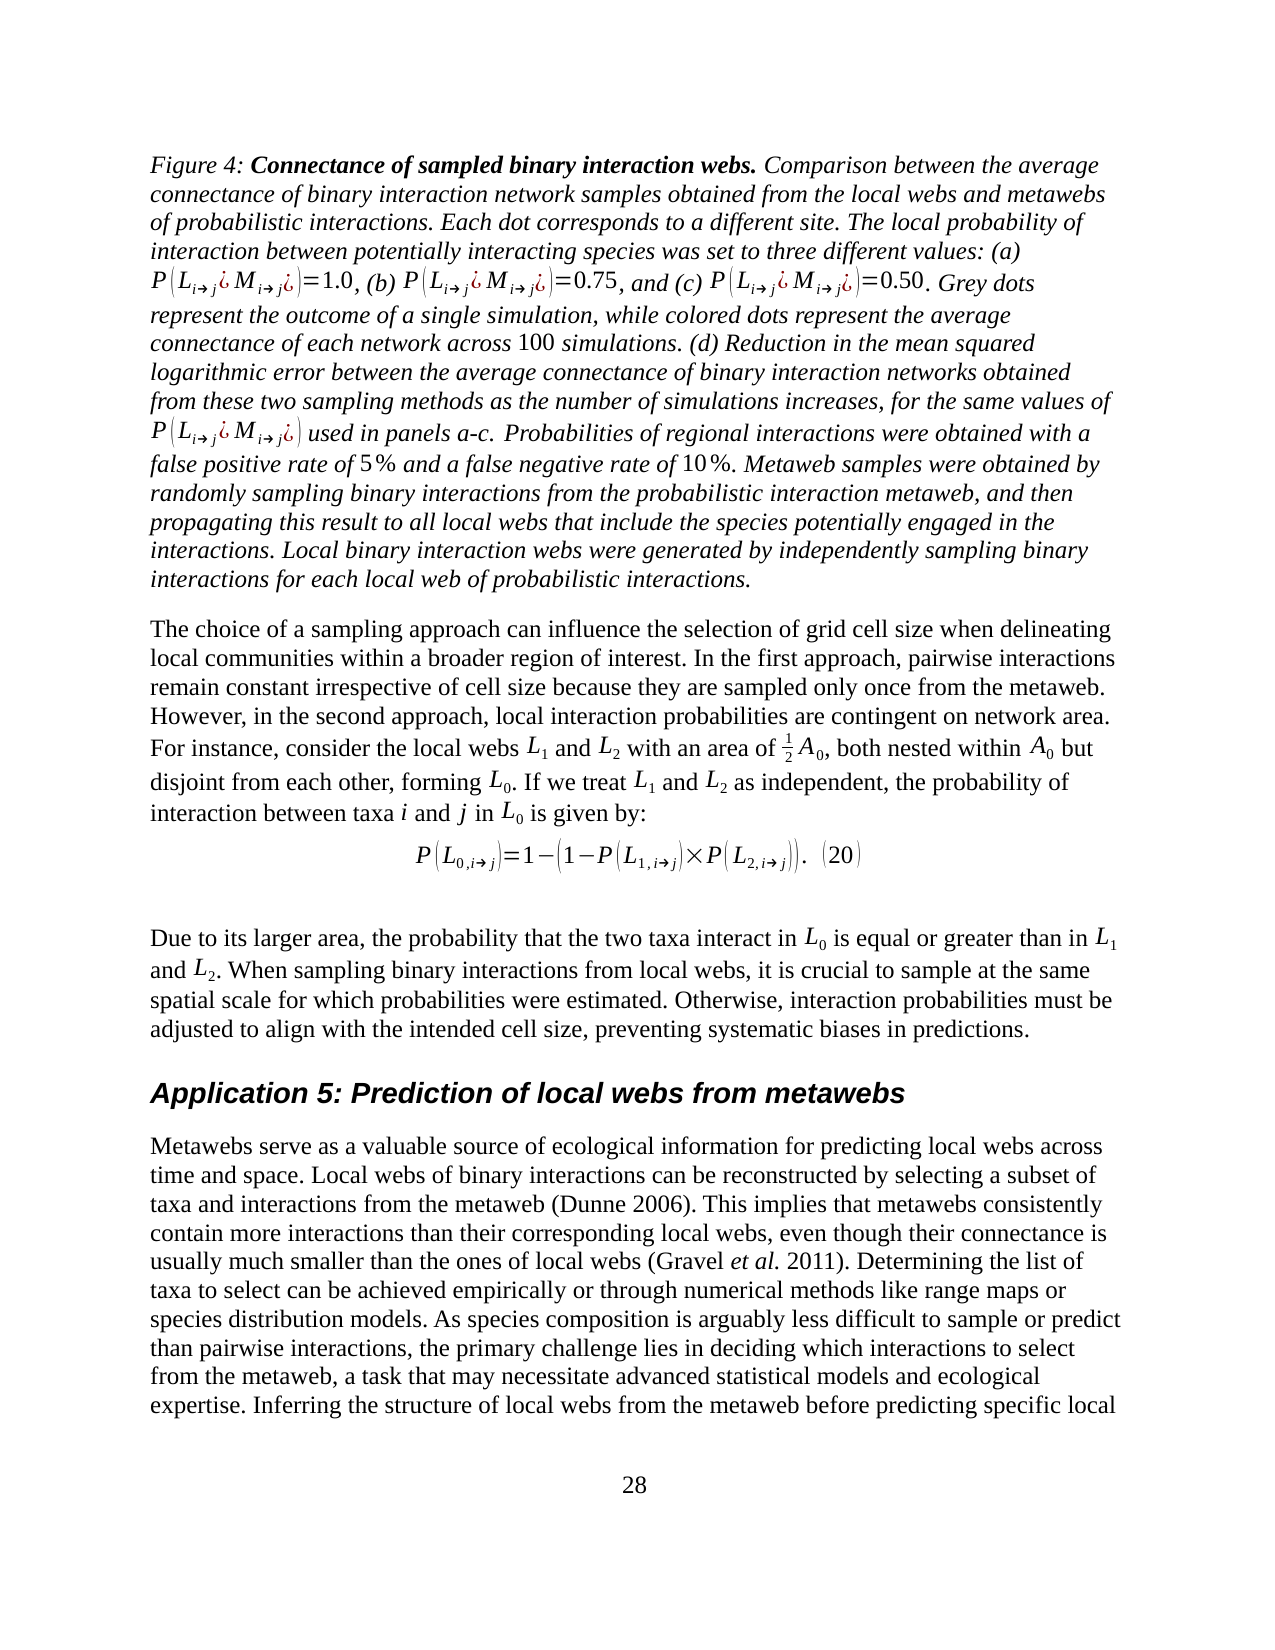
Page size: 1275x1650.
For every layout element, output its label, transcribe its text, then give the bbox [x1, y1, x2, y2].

text Metawebs serve as a valuable source of ecological information for predicting local webs across time and space. Local webs of binary interactions can be reconstructed by selecting a subset of taxa and interactions from the metaweb (Dunne 2006). This implies that metawebs consistently contain more interactions than their corresponding local webs, even though their connectance is usually much smaller than the ones of local webs (Gravel et al. 2011). Determining the list of taxa to select can be achieved empirically or through numerical methods like range maps or species distribution models. As species composition is arguably less difficult to sample or predict than pairwise interactions, the primary challenge lies in deciding which interactions to select from the metaweb, a task that may necessitate advanced statistical models and ecological expertise. Inferring the structure of local webs from the metaweb before predicting specific local [150, 1131, 1125, 1419]
text Figure 4: Connectance of sampled binary interaction webs. Comparison between the average connectance of binary interaction network samples obtained from the local webs and metawebs of probabilistic interactions. Each dot corresponds to a different site. The local probability of interaction between potentially interacting species was set to three different values: (a) , (b) , and (c) . Grey dots represent the outcome of a single simulation, while colored dots represent the average connectance of each network across simulations. (d) Reduction in the mean squared logarithmic error between the average connectance of binary interaction networks obtained from these two sampling methods as the number of simulations increases, for the same values of used in panels a-c. Probabilities of regional interactions were obtained with a false positive rate of and a false negative rate of . Metaweb samples were obtained by randomly sampling binary interactions from the probabilistic interaction metaweb, and then propagating this result to all local webs that include the species potentially engaged in the interactions. Local binary interaction webs were generated by independently sampling binary interactions for each local web of probabilistic interactions. [150, 150, 1125, 593]
text The choice of a sampling approach can influence the selection of grid cell size when delineating local communities within a broader region of interest. In the first approach, pairwise interactions remain constant irrespective of cell size because they are sampled only once from the metaweb. However, in the second approach, local interaction probabilities are contingent on network area. For instance, consider the local webs and with an area of , both nested within but disjoint from each other, forming . If we treat and as independent, the probability of interaction between taxa and in is given by: [150, 614, 1125, 828]
text Due to its larger area, the probability that the two taxa interact in is equal or greater than in and . When sampling binary interactions from local webs, it is crucial to sample at the same spatial scale for which probabilities were estimated. Otherwise, interaction probabilities must be adjusted to align with the intended cell size, preventing systematic biases in predictions. [150, 922, 1125, 1042]
subtitle Application 5: Prediction of local webs from metawebs [150, 1076, 1125, 1110]
